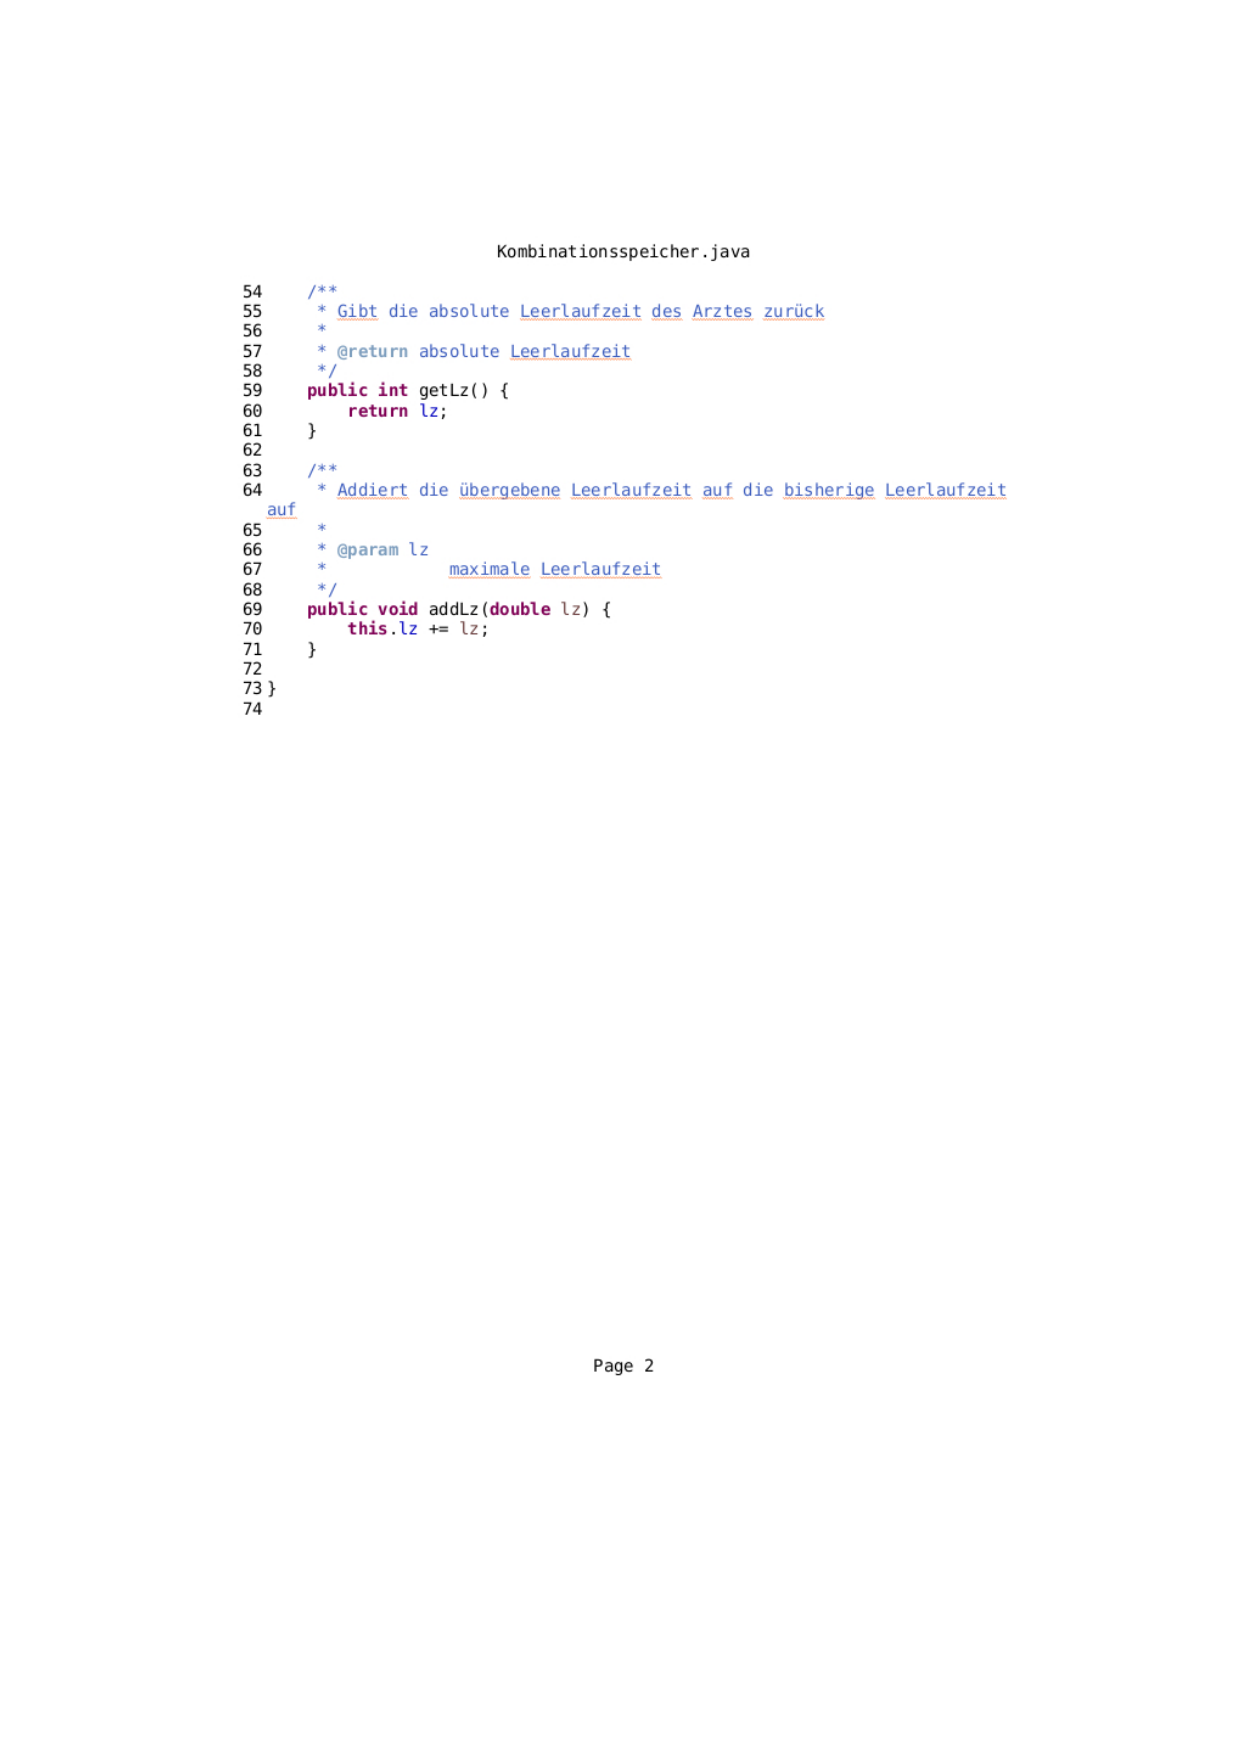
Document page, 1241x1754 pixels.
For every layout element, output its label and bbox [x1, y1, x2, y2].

picture [121, 120, 1126, 1542]
